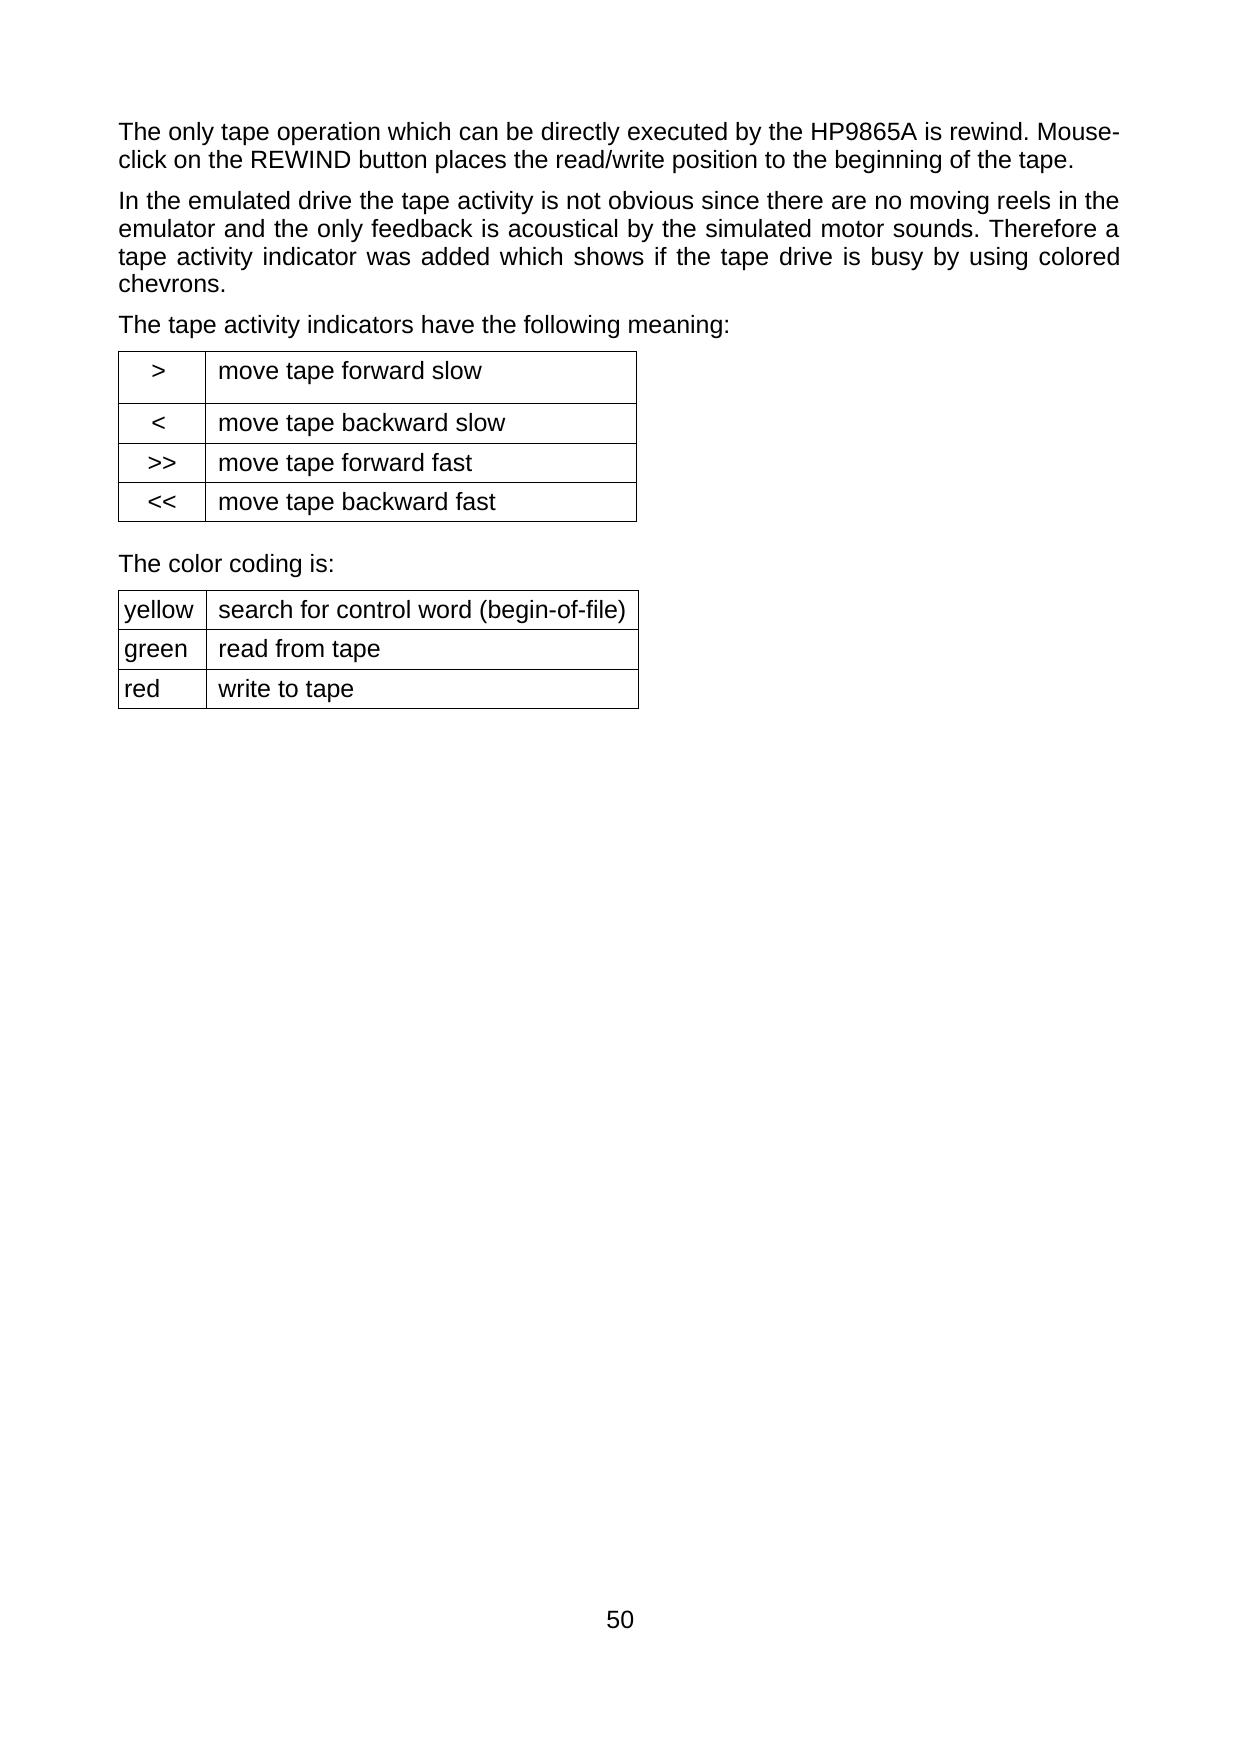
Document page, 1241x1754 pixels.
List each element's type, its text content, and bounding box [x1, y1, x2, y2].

table_cell < [119, 404, 205, 442]
table_cell write to tape [207, 670, 638, 708]
table_cell red [119, 670, 206, 708]
text In the emulated drive the tape activity is not obvious since there are no moving reels in the emulator and the only feedback is acoustical by the simulated motor sounds. Therefore a tape activity indicator was added which shows if the tape drive is busy by using colored chevrons. [118, 186, 1122, 298]
table_cell move tape forward fast [206, 444, 636, 482]
table_cell << [119, 483, 205, 521]
table_header yellow [119, 591, 206, 629]
text The tape activity indicators have the following meaning: [118, 311, 1122, 338]
table_cell move tape backward fast [206, 483, 636, 521]
table_cell read from tape [207, 630, 638, 669]
text The only tape operation which can be directly executed by the HP9865A is rewind. Mouse-click on the REWIND button places the read/write position to the beginning of the tape. [118, 118, 1122, 174]
table_header move tape forward slow [206, 352, 636, 403]
table_cell green [119, 630, 206, 669]
text The color coding is: [118, 549, 1122, 577]
table_header > [119, 352, 205, 403]
table_cell >> [119, 444, 205, 482]
table_header search for control word (begin-of-file) [207, 591, 638, 629]
table_cell move tape backward slow [206, 404, 636, 442]
